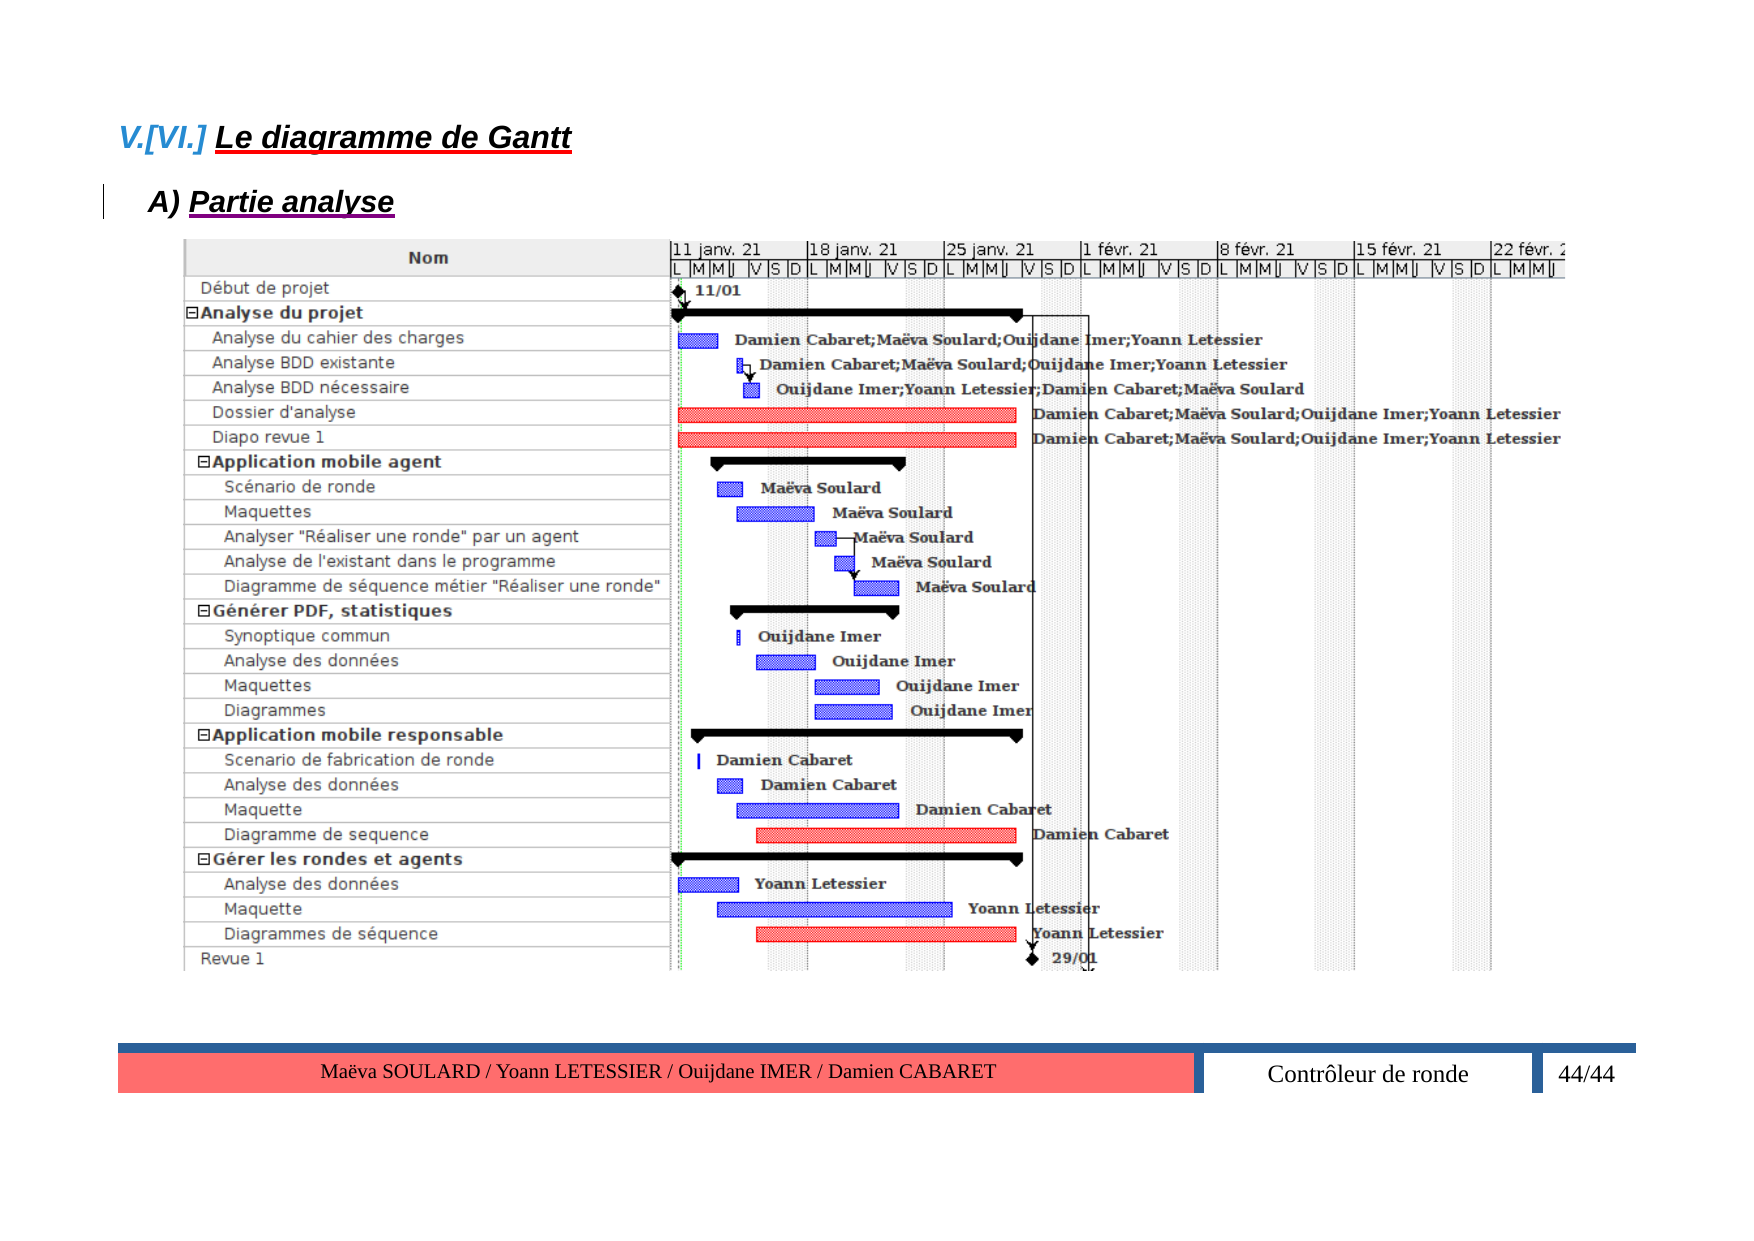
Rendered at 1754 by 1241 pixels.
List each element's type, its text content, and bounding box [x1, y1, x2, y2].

picture [670, 241, 1566, 971]
subtitle Le diagramme de Gantt [118, 118, 1636, 155]
picture [183, 239, 261, 971]
subtitle Partie analyse [118, 184, 1636, 219]
